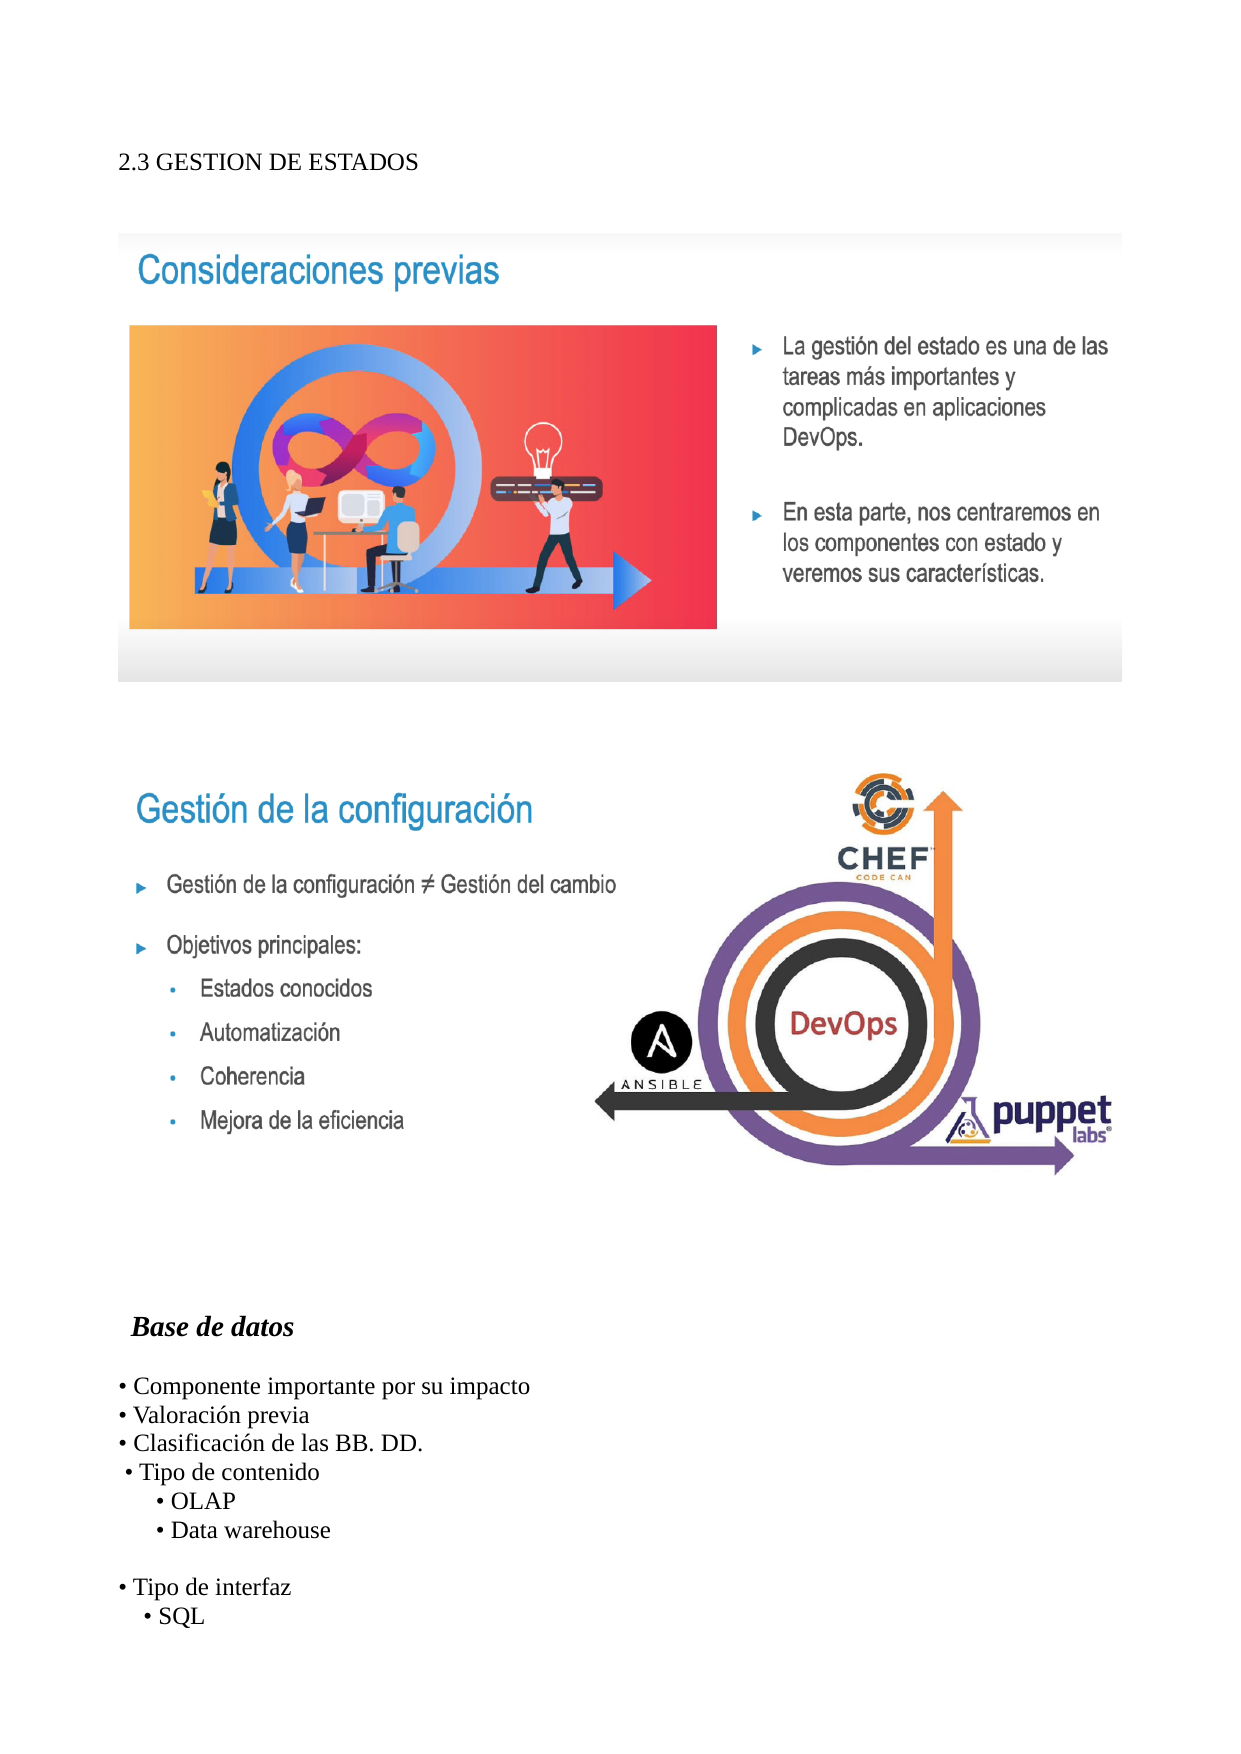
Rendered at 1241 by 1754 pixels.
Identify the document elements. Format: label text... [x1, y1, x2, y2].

text Base de datos [118, 1309, 1122, 1342]
text 2.3 GESTION DE ESTADOS [118, 147, 1122, 176]
text • Tipo de contenido [118, 1457, 1122, 1486]
text • OLAP [118, 1486, 1122, 1515]
picture [118, 233, 1123, 682]
text • SQL [118, 1601, 1122, 1630]
text • Clasificación de las BB. DD. [118, 1428, 1122, 1457]
picture [118, 767, 1123, 1194]
text • Componente importante por su impacto [118, 1371, 1122, 1400]
text • Data warehouse [118, 1515, 1122, 1543]
text • Valoración previa [118, 1400, 1122, 1428]
text • Tipo de interfaz [118, 1572, 1122, 1601]
